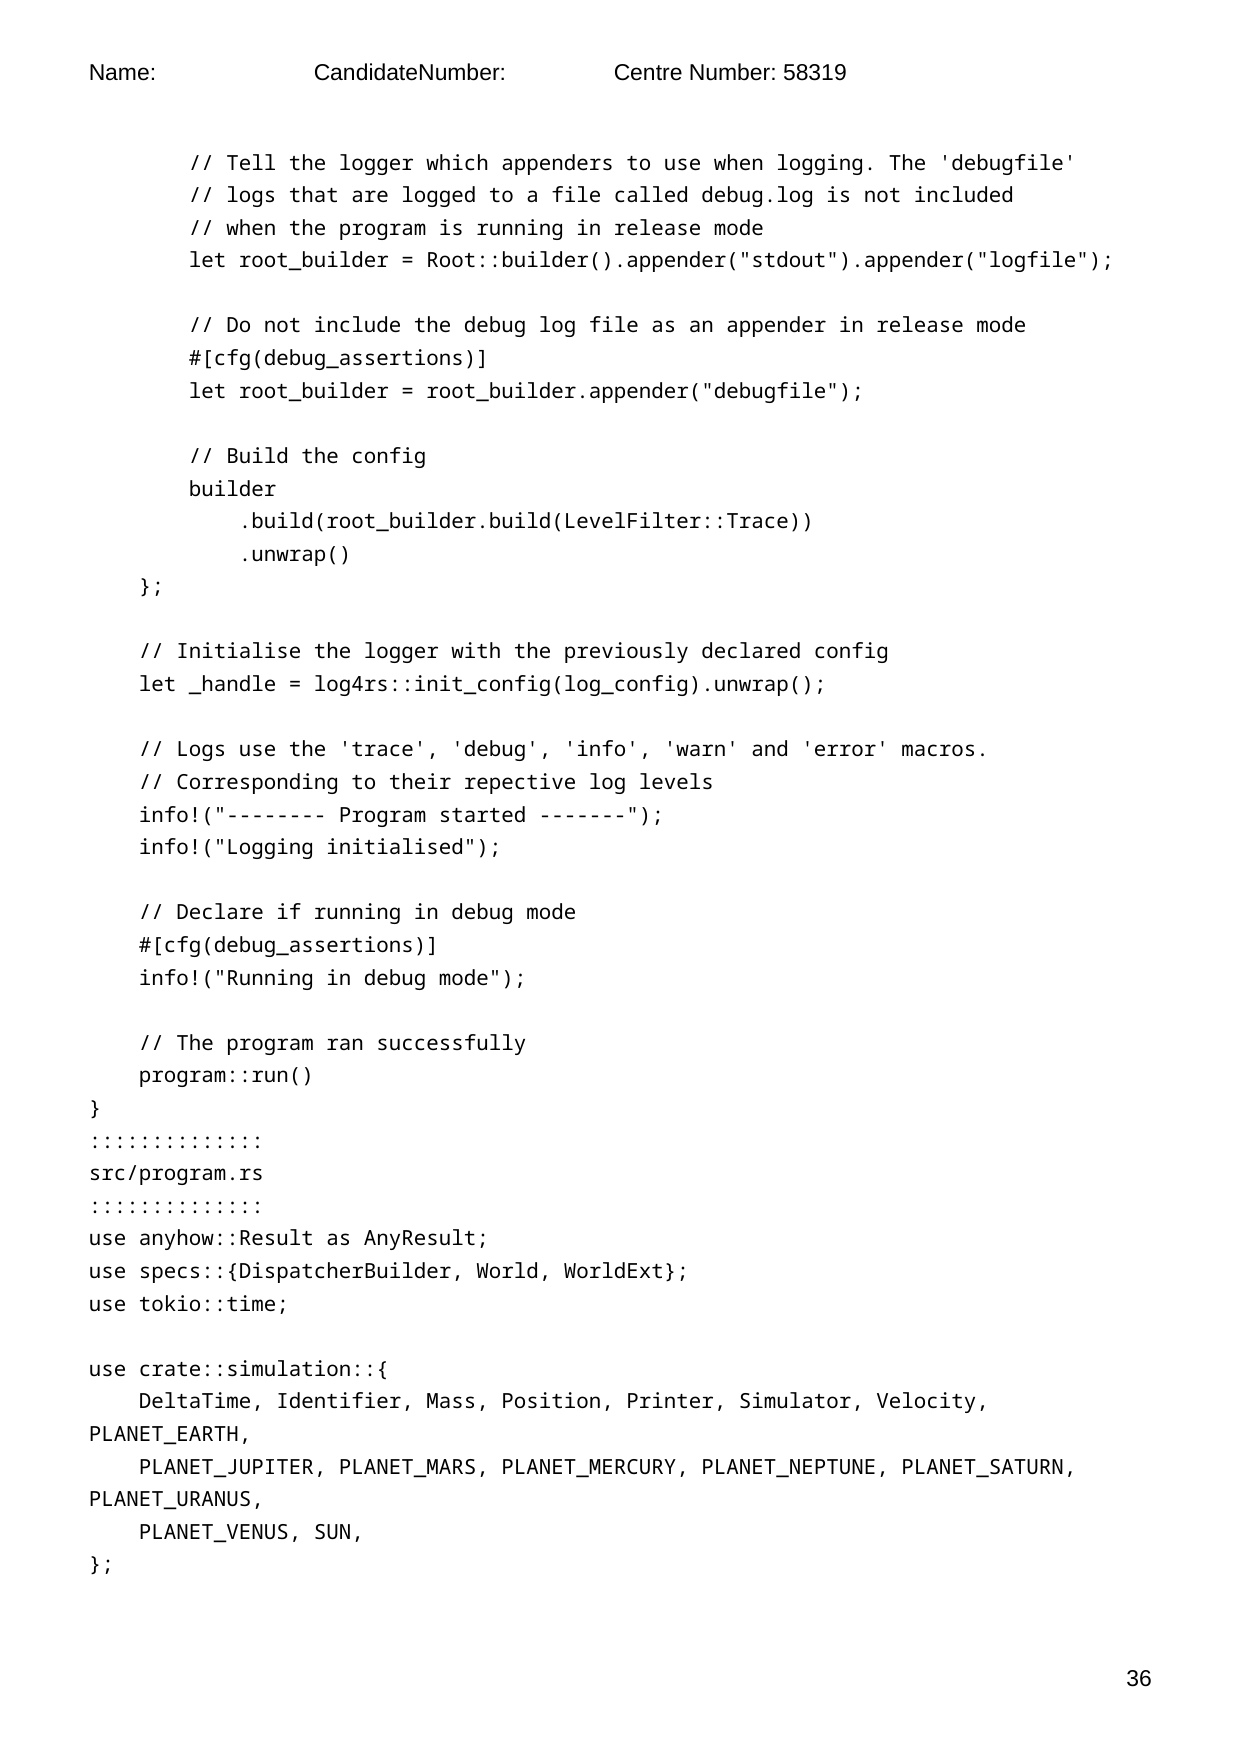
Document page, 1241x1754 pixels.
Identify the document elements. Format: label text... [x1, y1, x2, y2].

text // Corresponding to their repective log levels [88, 767, 1152, 796]
text // Tell the logger which appenders to use when logging. The 'debugfile' [88, 148, 1152, 176]
text }; [88, 1549, 1152, 1578]
text use specs::{DispatcherBuilder, World, WorldExt}; [88, 1256, 1152, 1284]
text // Initialise the logger with the previously declared config [88, 637, 1152, 665]
text } [88, 1093, 1152, 1122]
text // Do not include the debug log file as an appender in release mode [88, 311, 1152, 339]
text // when the program is running in release mode [88, 213, 1152, 241]
text info!("-------- Program started -------"); [88, 800, 1152, 828]
text use tokio::time; [88, 1289, 1152, 1317]
text #[cfg(debug_assertions)] [88, 930, 1152, 958]
text let root_builder = Root::builder().appender("stdout").appender("logfile"); [88, 245, 1152, 274]
text :::::::::::::: [88, 1126, 1152, 1154]
text // Declare if running in debug mode [88, 897, 1152, 926]
text // logs that are logged to a file called debug.log is not included [88, 180, 1152, 209]
text src/program.rs [88, 1158, 1152, 1187]
text // Build the config [88, 441, 1152, 469]
text }; [88, 571, 1152, 600]
text builder [88, 474, 1152, 502]
text :::::::::::::: [88, 1191, 1152, 1219]
text let _handle = log4rs::init_config(log_config).unwrap(); [88, 669, 1152, 698]
text #[cfg(debug_assertions)] [88, 343, 1152, 372]
text // The program ran successfully [88, 1028, 1152, 1056]
text PLANET_VENUS, SUN, [88, 1517, 1152, 1545]
text info!("Logging initialised"); [88, 832, 1152, 861]
text .unwrap() [88, 539, 1152, 567]
text DeltaTime, Identifier, Mass, Position, Printer, Simulator, Velocity, PLANET_EARTH, [88, 1387, 1152, 1448]
text use crate::simulation::{ [88, 1354, 1152, 1382]
text // Logs use the 'trace', 'debug', 'info', 'warn' and 'error' macros. [88, 734, 1152, 763]
text program::run() [88, 1061, 1152, 1089]
text PLANET_JUPITER, PLANET_MARS, PLANET_MERCURY, PLANET_NEPTUNE, PLANET_SATURN, PLANET_URANUS, [88, 1452, 1152, 1513]
text .build(root_builder.build(LevelFilter::Trace)) [88, 506, 1152, 535]
text info!("Running in debug mode"); [88, 963, 1152, 991]
text use anyhow::Result as AnyResult; [88, 1223, 1152, 1252]
text let root_builder = root_builder.appender("debugfile"); [88, 376, 1152, 404]
